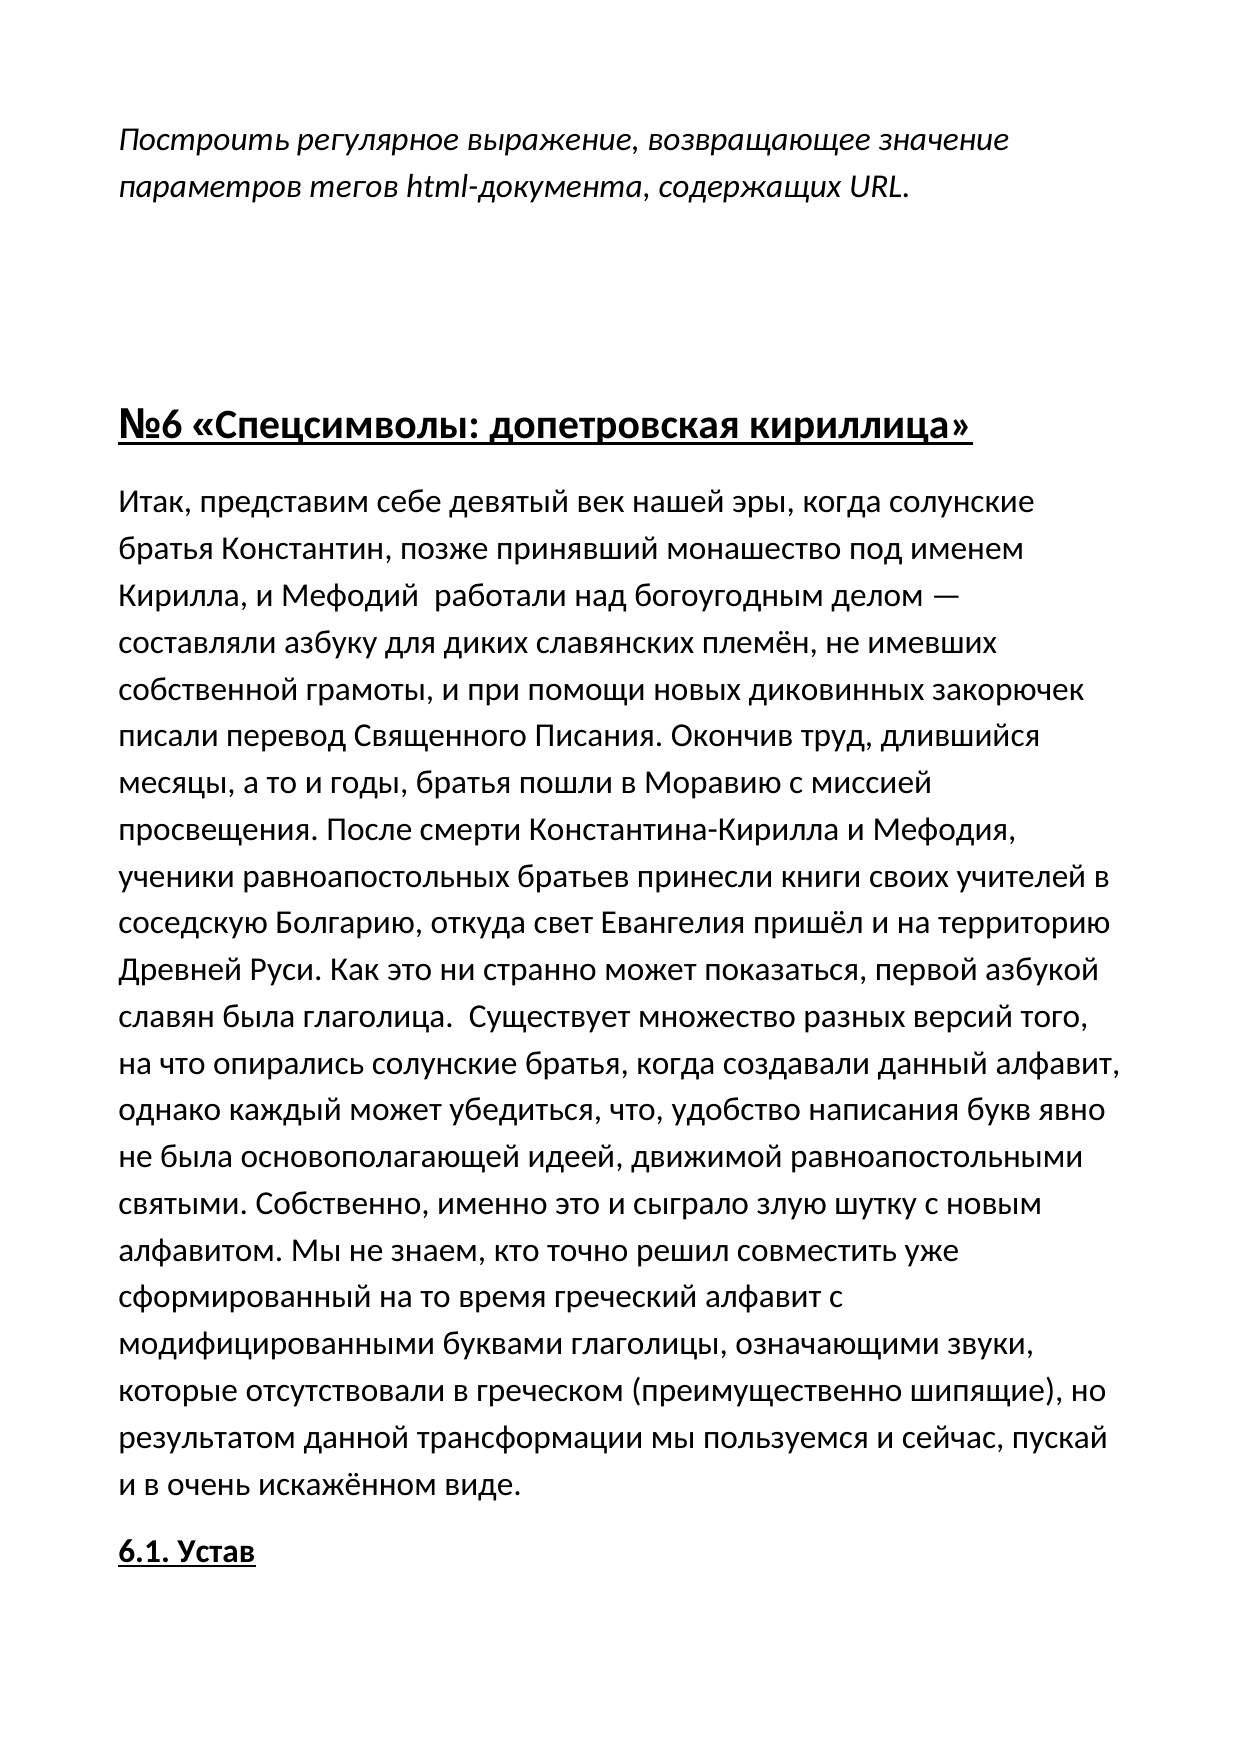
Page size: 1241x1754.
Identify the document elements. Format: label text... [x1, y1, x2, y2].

text 6.1. Устав [118, 1530, 1122, 1571]
text Построить регулярное выражение, возвращающее значение параметров тегов html-документа, содержащих URL. [118, 118, 1122, 206]
text №6 «Спецсимволы: допетровская кириллица» [118, 394, 1122, 451]
text Итак, представим себе девятый век нашей эры, когда солунские братья Константин, позже принявший монашество под именем Кирилла, и Мефодий работали над богоугодным делом — составляли азбуку для диких славянских племён, не имевших собственной грамоты, и при помощи новых диковинных закорючек писали перевод Священного Писания. Окончив труд, длившийся месяцы, а то и годы, братья пошли в Моравию с миссией просвещения. После смерти Константина-Кирилла и Мефодия, ученики равноапостольных братьев принесли книги своих учителей в соседскую Болгарию, откуда свет Евангелия пришёл и на территорию Древней Руси. Как это ни странно может показаться, первой азбукой славян была глаголица. Существует множество разных версий того, на что опирались солунские братья, когда создавали данный алфавит, однако каждый может убедиться, что, удобство написания букв явно не была основополагающей идеей, движимой равноапостольными святыми. Собственно, именно это и сыграло злую шутку с новым алфавитом. Мы не знаем, кто точно решил совместить уже сформированный на то время греческий алфавит с модифицированными буквами глаголицы, означающими звуки, которые отсутствовали в греческом (преимущественно шипящие), но результатом данной трансформации мы пользуемся и сейчас, пускай и в очень искажённом виде. [118, 480, 1122, 1503]
